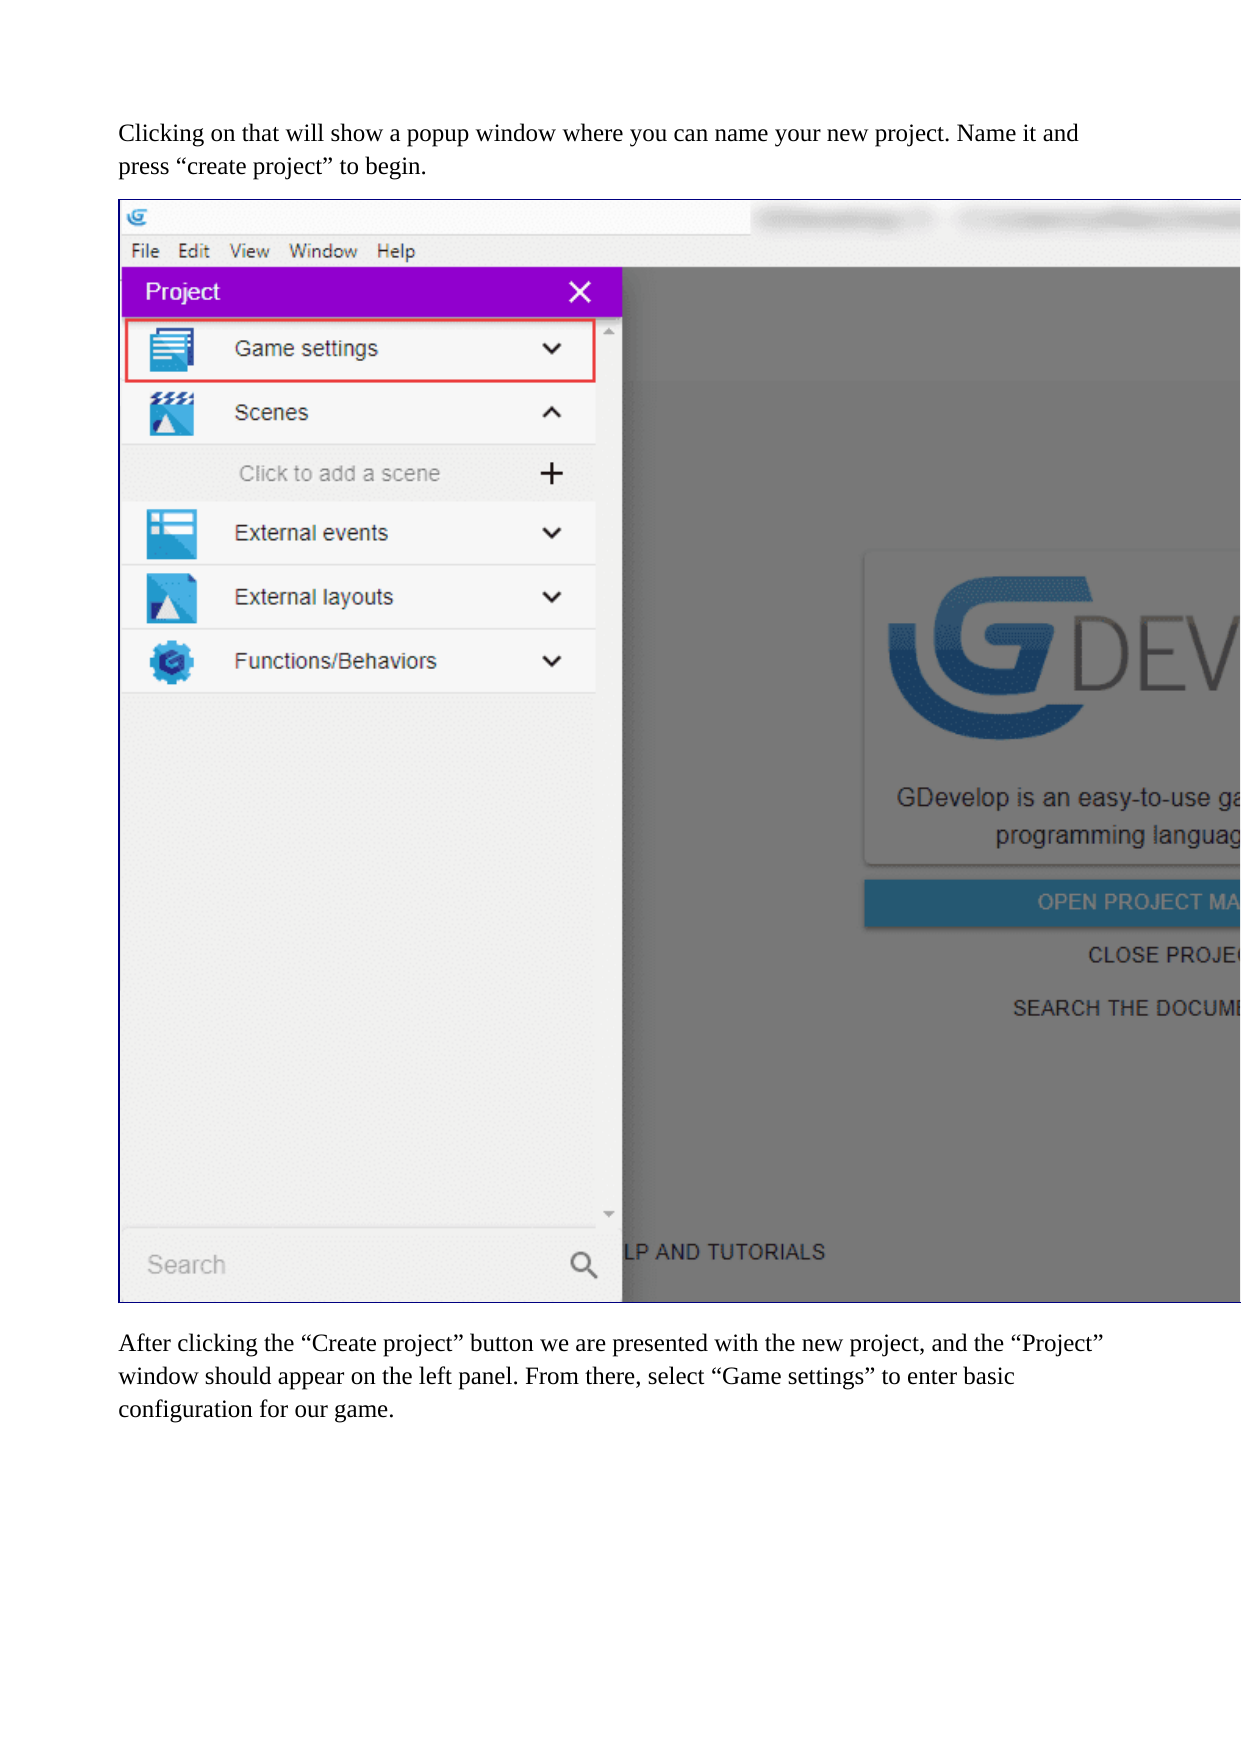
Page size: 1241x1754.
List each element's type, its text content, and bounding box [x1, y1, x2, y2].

text After clicking the “Create project” button we are presented with the new project, and the “Project” window should appear on the left panel. From there, select “Game settings” to enter basic configuration for our game. [118, 1328, 1122, 1422]
text Clicking on that will show a popup window where you can name your new project. Name it and press “create project” to begin. [118, 118, 1122, 180]
picture [120, 200, 1241, 1302]
